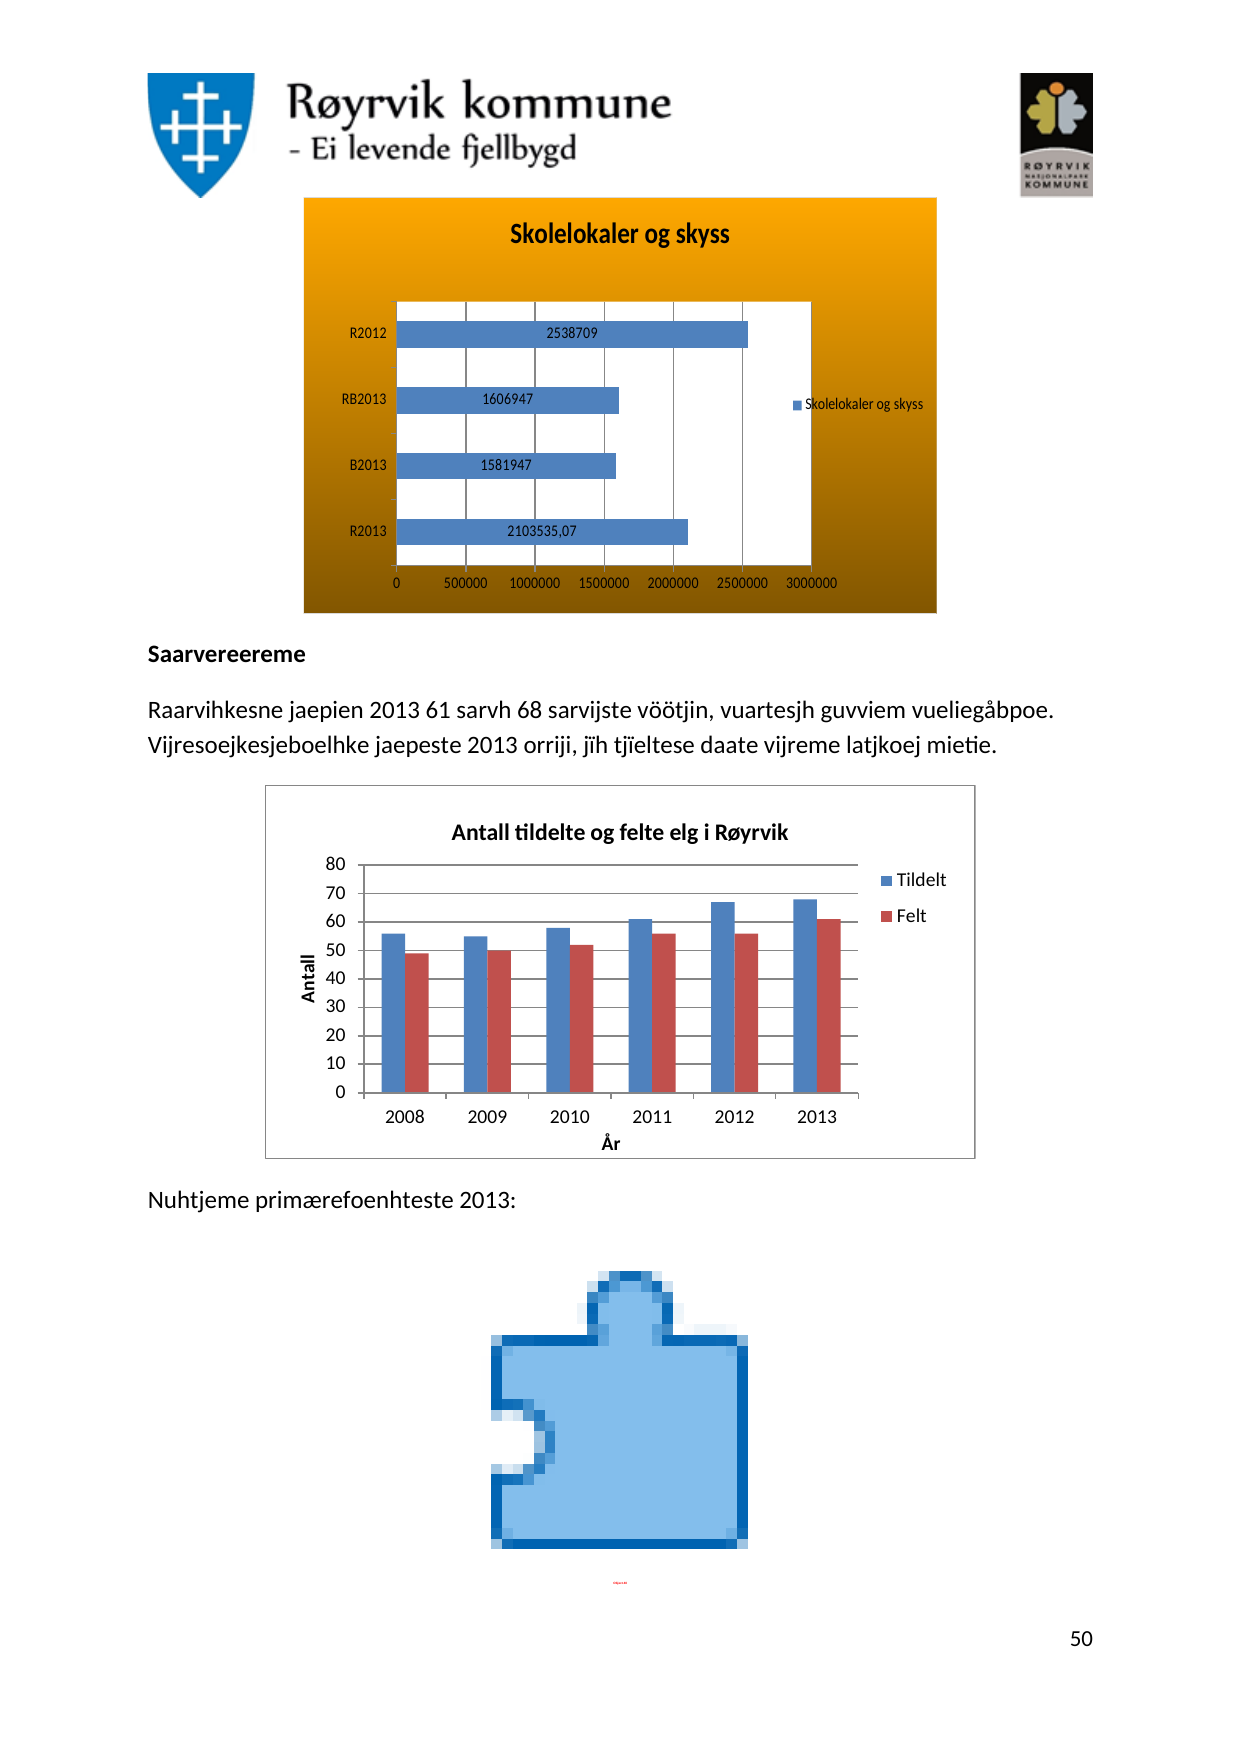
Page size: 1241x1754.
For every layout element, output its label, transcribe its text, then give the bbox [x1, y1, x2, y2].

picture [147, 73, 1093, 198]
text Saarvereereme [148, 638, 1093, 669]
text Nuhtjeme primærefoenhteste 2013: [148, 1184, 1093, 1214]
text Raarvihkesne jaepien 2013 61 sarvh 68 sarvijste vöötjin, vuartesjh guvviem vueliegåbpoe. Vijresoejkesjeboelhke jaepeste 2013 orriji, jïh tjïeltese daate vijreme latjkoej mietie. [148, 694, 1093, 759]
